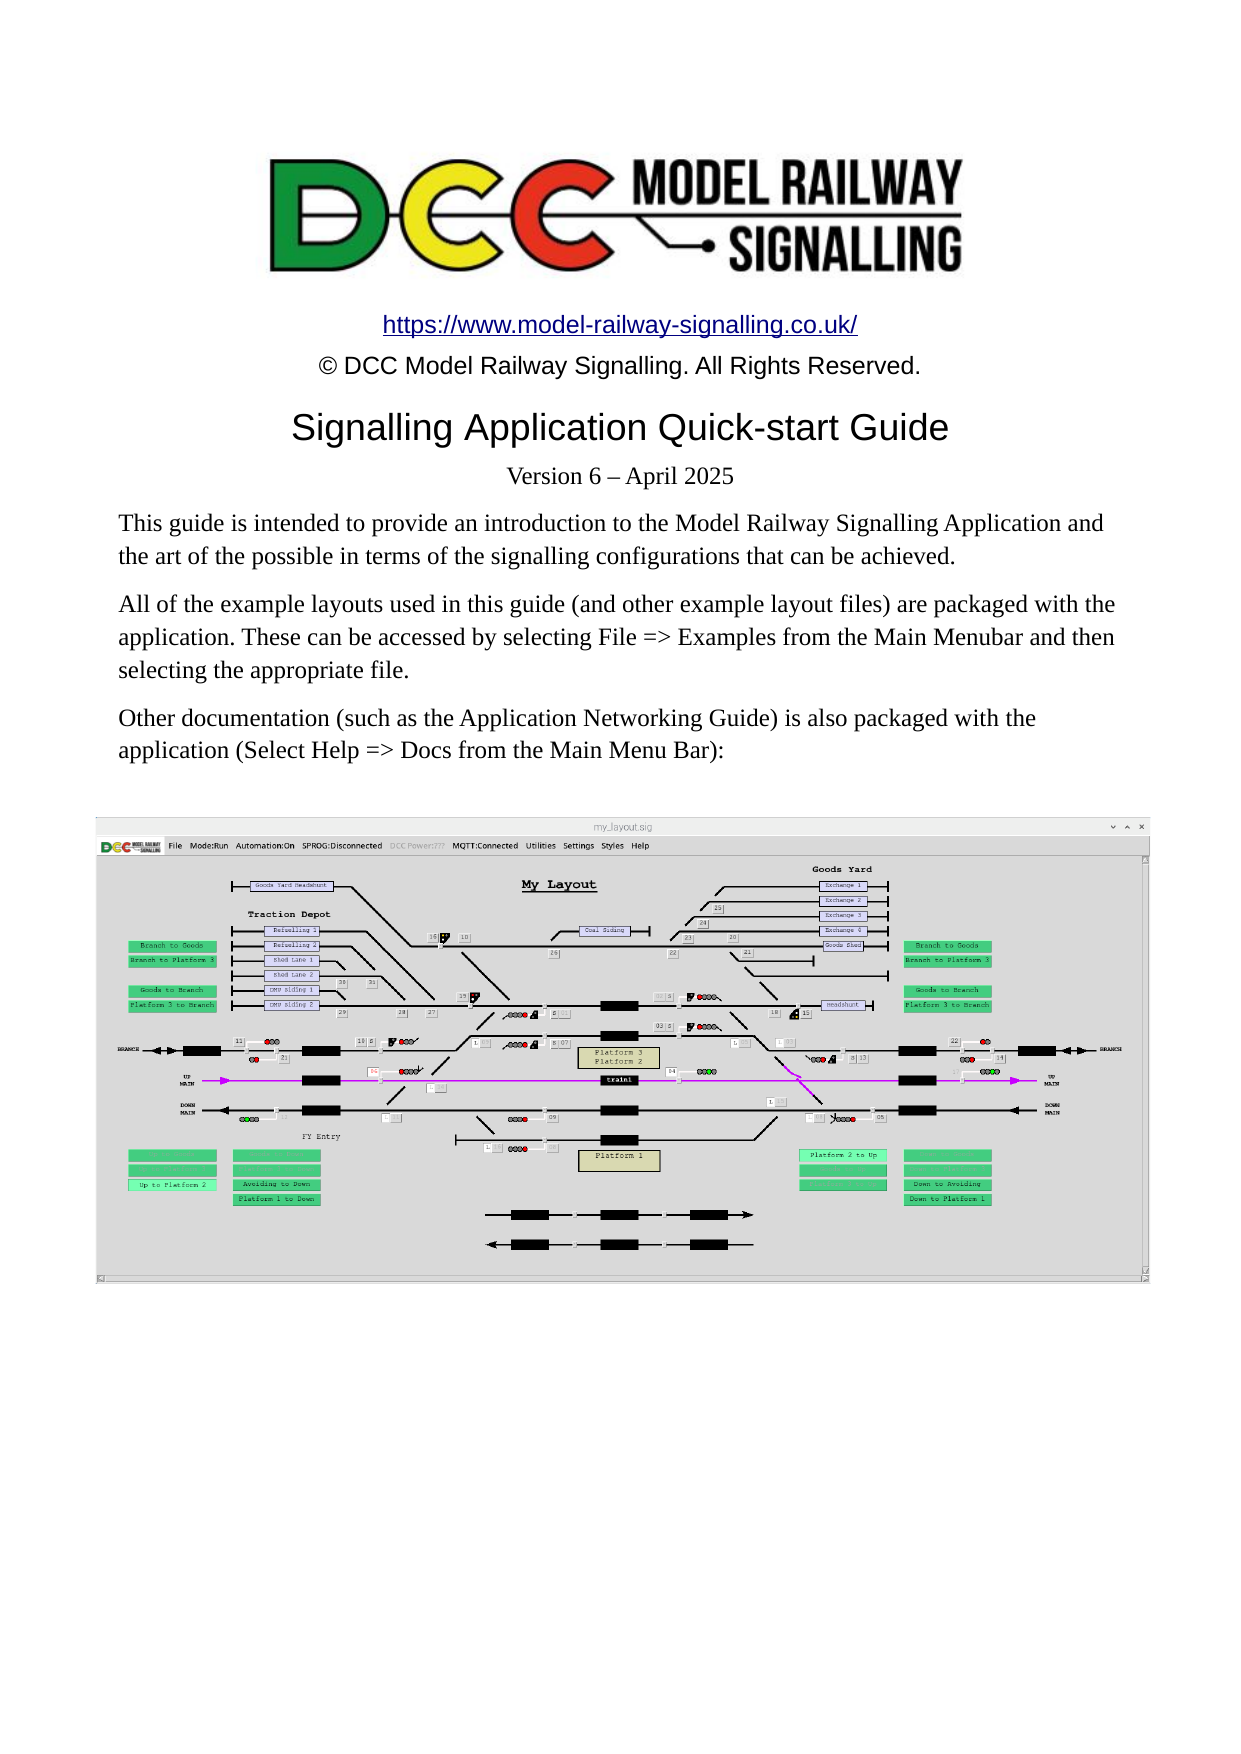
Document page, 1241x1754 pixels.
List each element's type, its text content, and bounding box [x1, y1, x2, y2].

picture [95, 817, 1150, 1284]
subtitle https://www.model-railway-signalling.co.uk/ [118, 310, 1122, 339]
text All of the example layouts used in this guide (and other example layout files) are packaged with the application. These can be accessed by selecting File => Examples from the Main Menubar and then selecting the appropriate file. [118, 589, 1122, 684]
picture [255, 132, 985, 299]
text Other documentation (such as the Application Networking Guide) is also packaged with the application (Select Help => Docs from the Main Menu Bar): [118, 703, 1122, 764]
text © DCC Model Railway Signalling. All Rights Reserved. [118, 351, 1122, 380]
text This guide is intended to provide an introduction to the Model Railway Signalling Application and the art of the possible in terms of the signalling configurations that can be achieved. [118, 508, 1122, 570]
subtitle Signalling Application Quick-start Guide [118, 405, 1122, 448]
text Version 6 – April 2025 [118, 461, 1122, 489]
